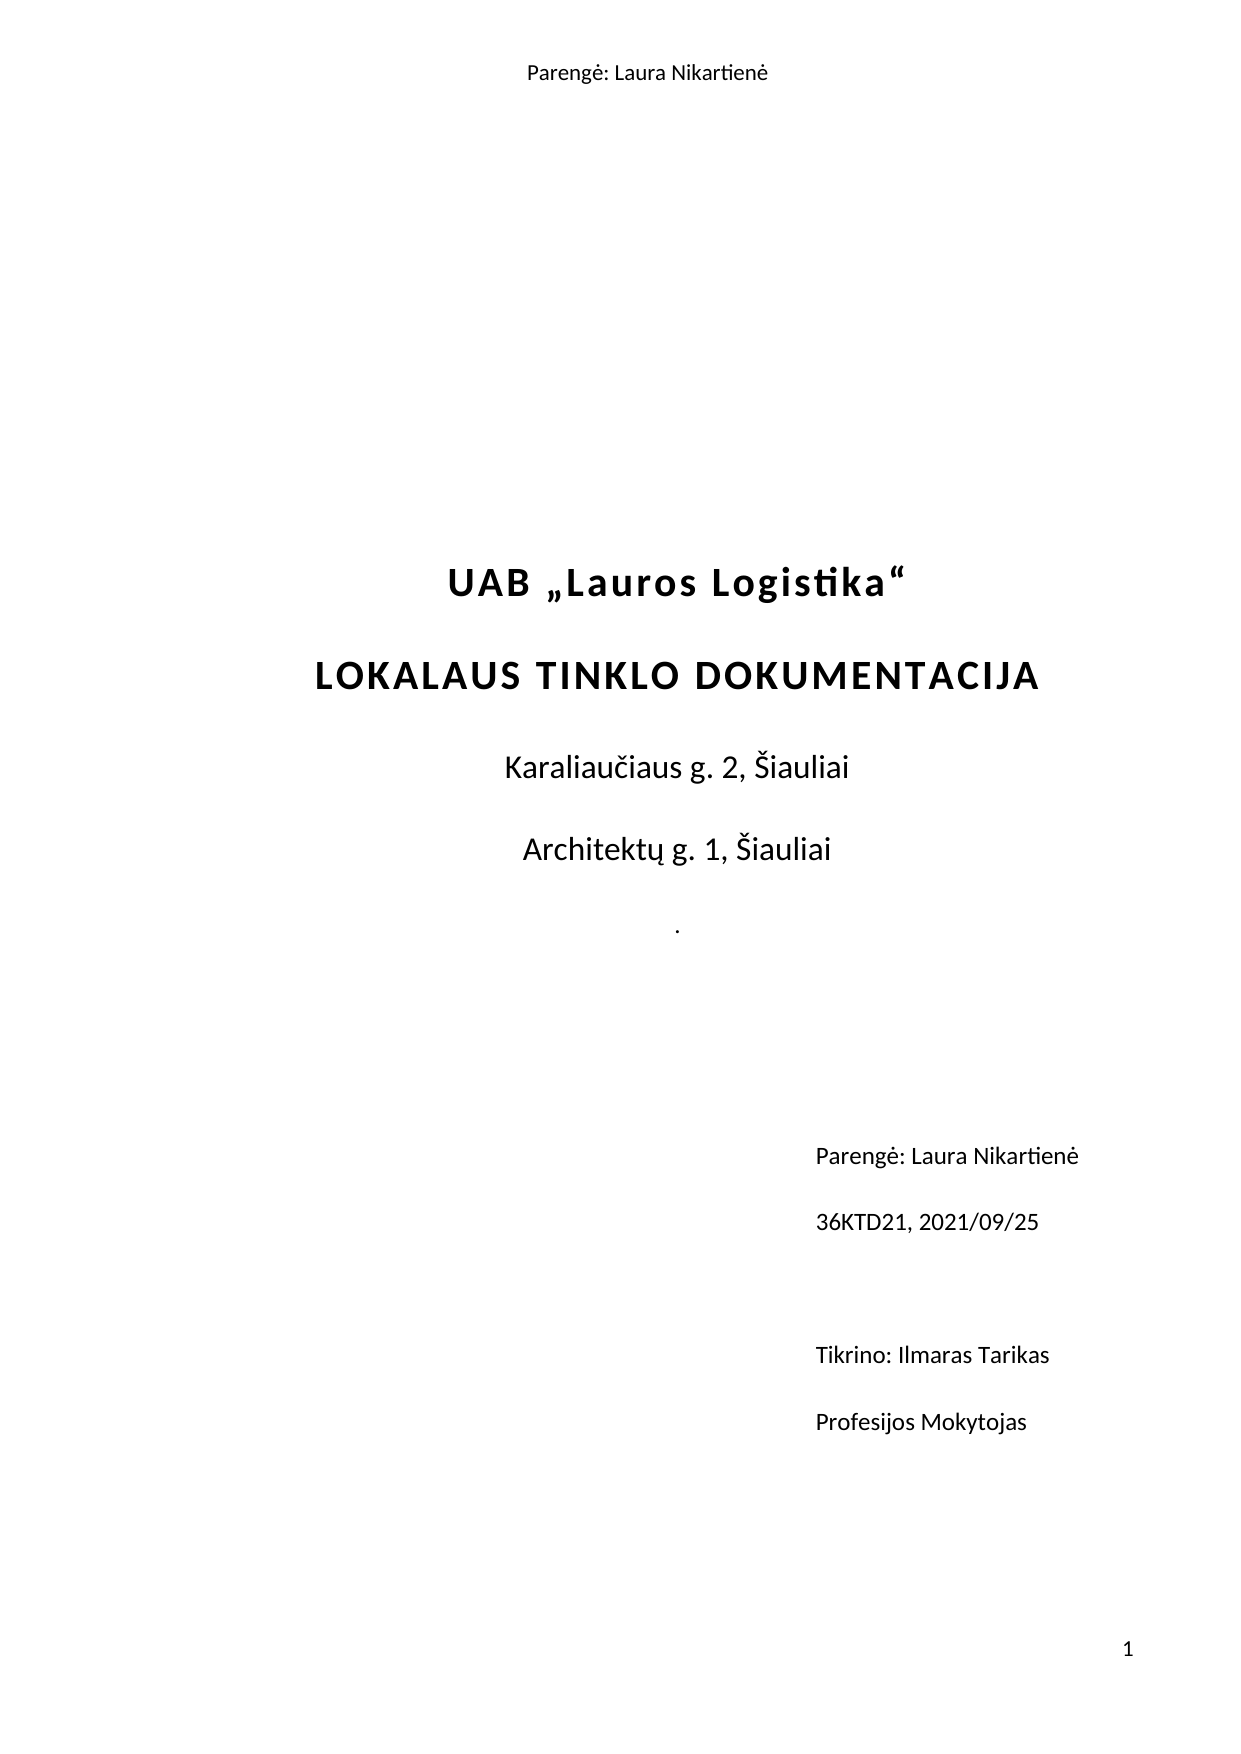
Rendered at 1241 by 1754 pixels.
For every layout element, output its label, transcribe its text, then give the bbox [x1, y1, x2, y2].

text UAB „Lauros Logistika“ [231, 556, 1124, 607]
text Karaliaučiaus g. 2, Šiauliai [231, 746, 1124, 786]
text 36KTD21, 2021/09/25 [816, 1206, 1179, 1237]
text LOKALAUS TINKLO DOKUMENTACIJA [231, 649, 1124, 699]
text Architektų g. 1, Šiauliai [231, 828, 1124, 868]
text Tikrino: Ilmaras Tarikas [816, 1339, 1179, 1370]
text Parengė: Laura Nikartienė [816, 1140, 1179, 1170]
text Profesijos Mokytojas [816, 1406, 1179, 1437]
text . [231, 909, 1124, 940]
